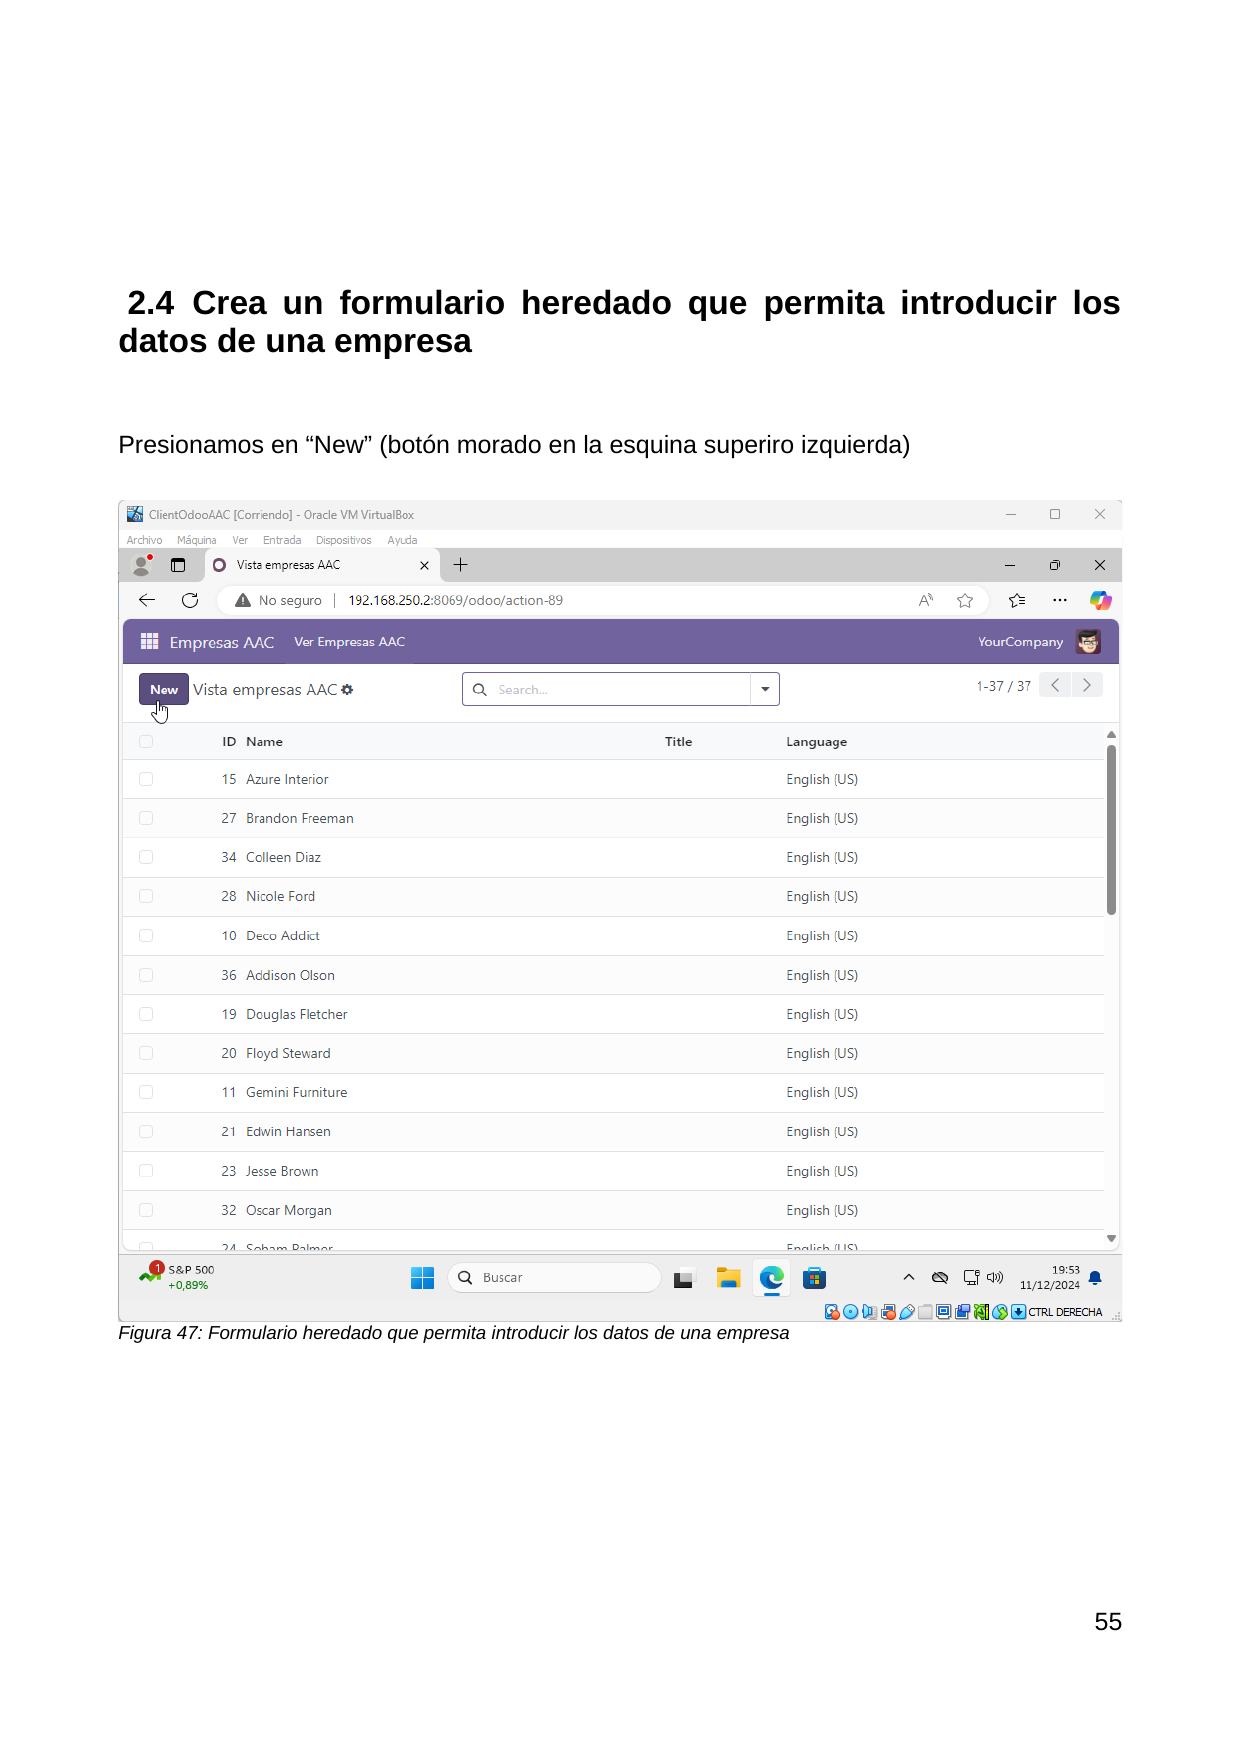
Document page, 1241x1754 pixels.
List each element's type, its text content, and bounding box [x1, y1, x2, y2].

text Figura 47: Formulario heredado que permita introducir los datos de una empresa [118, 1322, 1122, 1343]
subtitle Crea un formulario heredado que permita introducir los datos de una empresa [118, 283, 1122, 360]
text Presionamos en “New” (botón morado en la esquina superiro izquierda) [118, 430, 1122, 459]
picture [118, 500, 1123, 1322]
